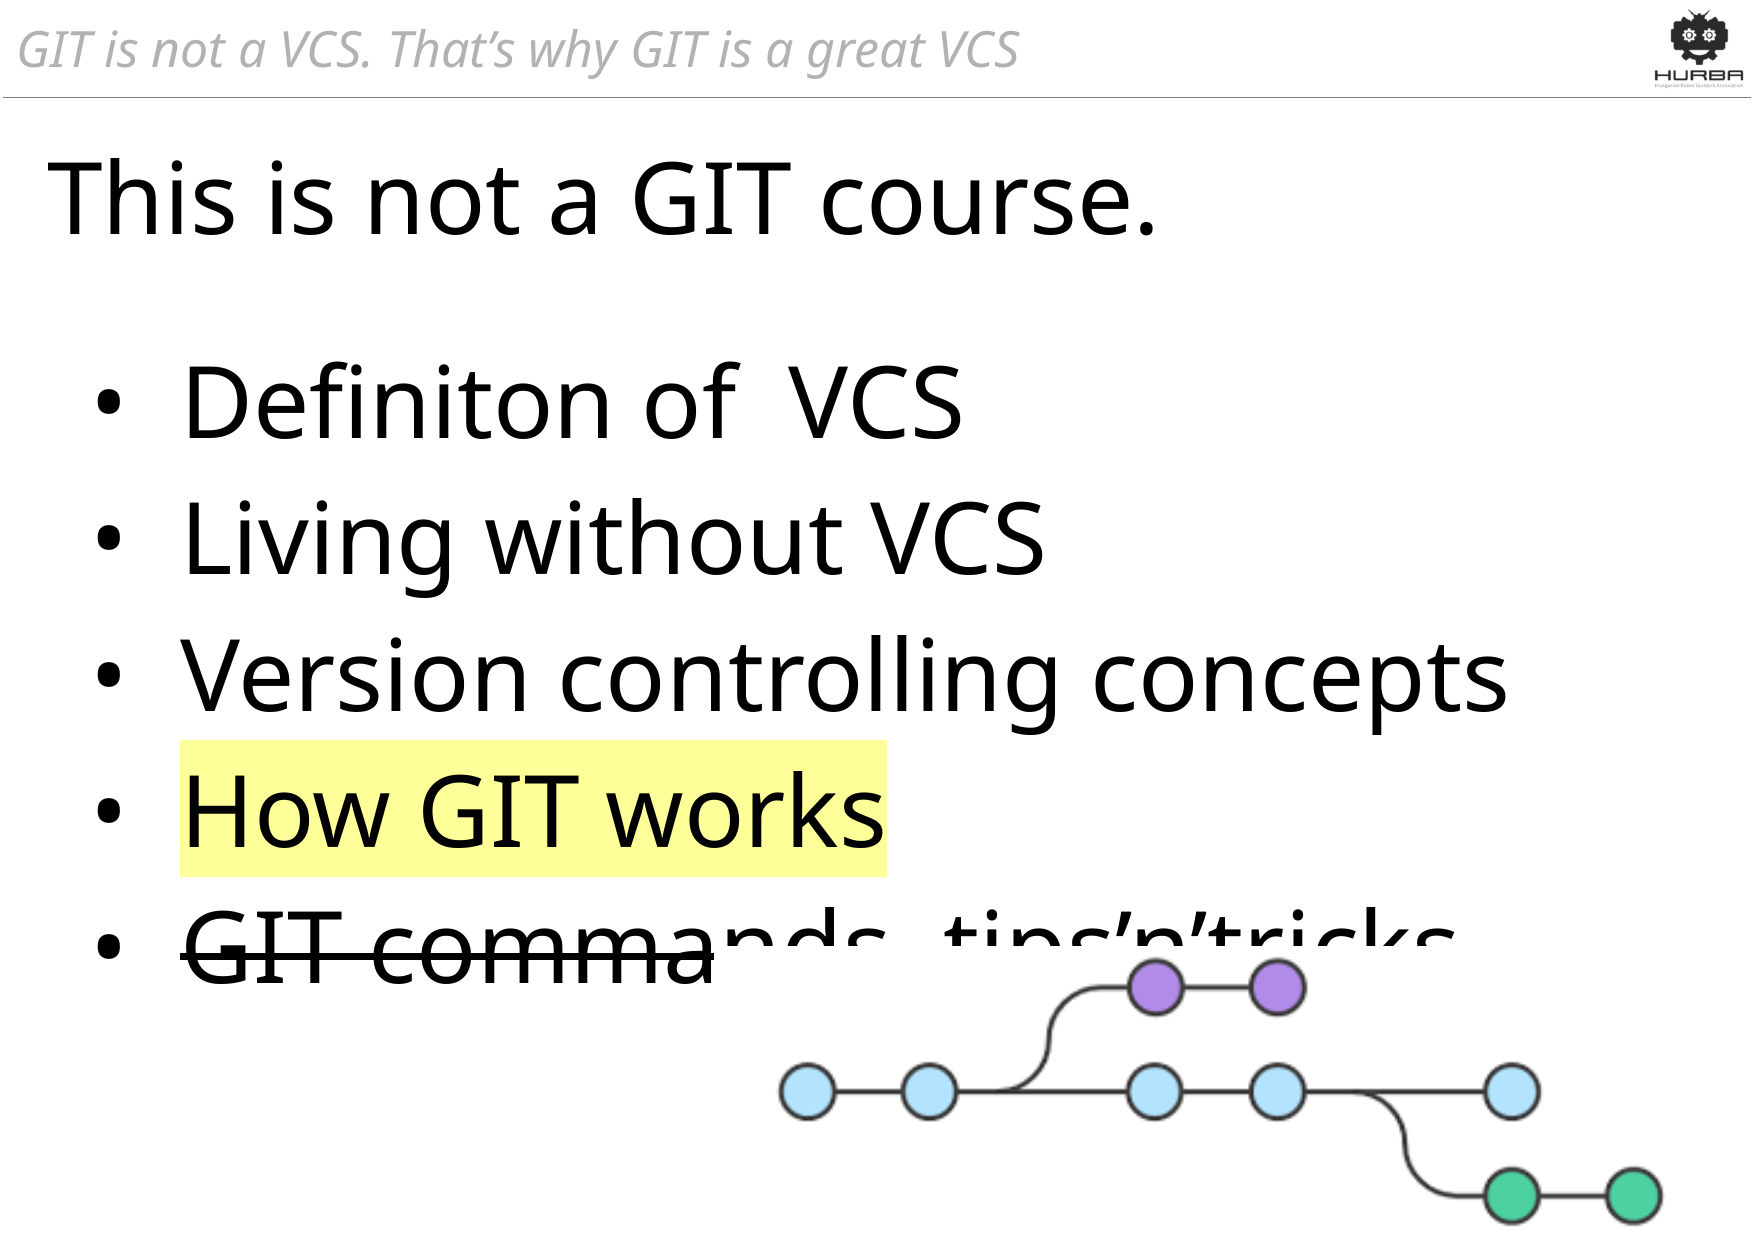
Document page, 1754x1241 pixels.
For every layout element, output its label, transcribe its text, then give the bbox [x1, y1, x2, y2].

text • Version controlling concepts [3, 604, 1751, 740]
picture [714, 946, 1729, 1241]
text • GIT commands, tips’n’tricks [3, 877, 1751, 1013]
text • Living without VCS [3, 468, 1751, 604]
text • How GIT works [3, 740, 1751, 877]
text • Definiton of VCS [3, 332, 1751, 468]
picture [1644, 3, 1754, 102]
text This is not a GIT course. [3, 127, 1751, 263]
